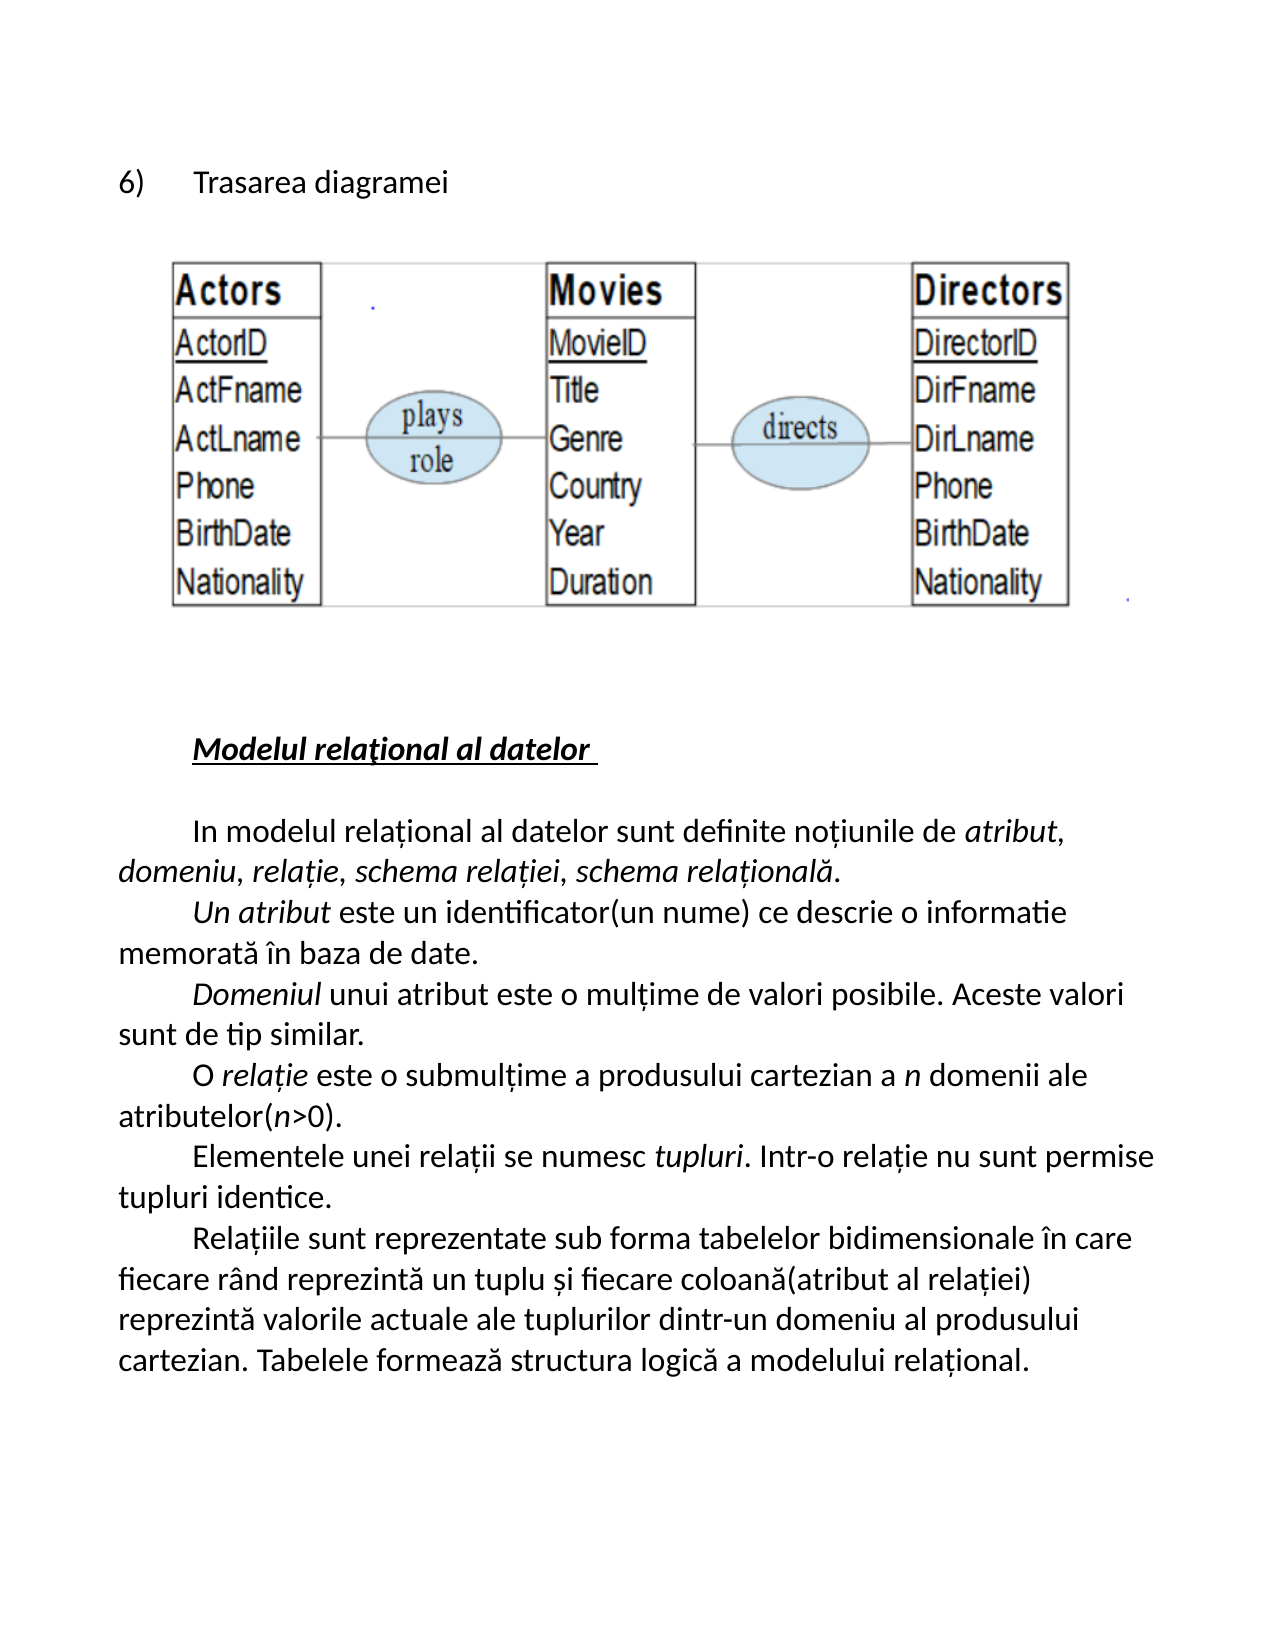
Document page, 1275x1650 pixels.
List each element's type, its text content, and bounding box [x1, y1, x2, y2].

text Modelul relaţional al datelor [118, 728, 1157, 769]
text Elementele unei relații se numesc tupluri. Intr-o relație nu sunt permise tupluri identice. [118, 1136, 1157, 1217]
text Un atribut este un identificator(un nume) ce descrie o informatie memorată în baza de date. [118, 891, 1157, 973]
text O relație este o submulțime a produsului cartezian a n domenii ale atributelor(n>0). [118, 1054, 1157, 1136]
text Domeniul unui atribut este o mulțime de valori posibile. Aceste valori sunt de tip similar. [118, 973, 1157, 1054]
text Relațiile sunt reprezentate sub forma tabelelor bidimensionale în care fiecare rând reprezintă un tuplu și fiecare coloană(atribut al relației) reprezintă valorile actuale ale tuplurilor dintr-un domeniu al produsului cartezian. Tabelele formează structura logică a modelului relațional. [118, 1217, 1157, 1380]
text In modelul relațional al datelor sunt definite noțiunile de atribut, domeniu, relație, schema relației, schema relațională. [118, 810, 1157, 891]
picture [126, 233, 1129, 647]
list Trasarea diagramei [118, 161, 1157, 202]
